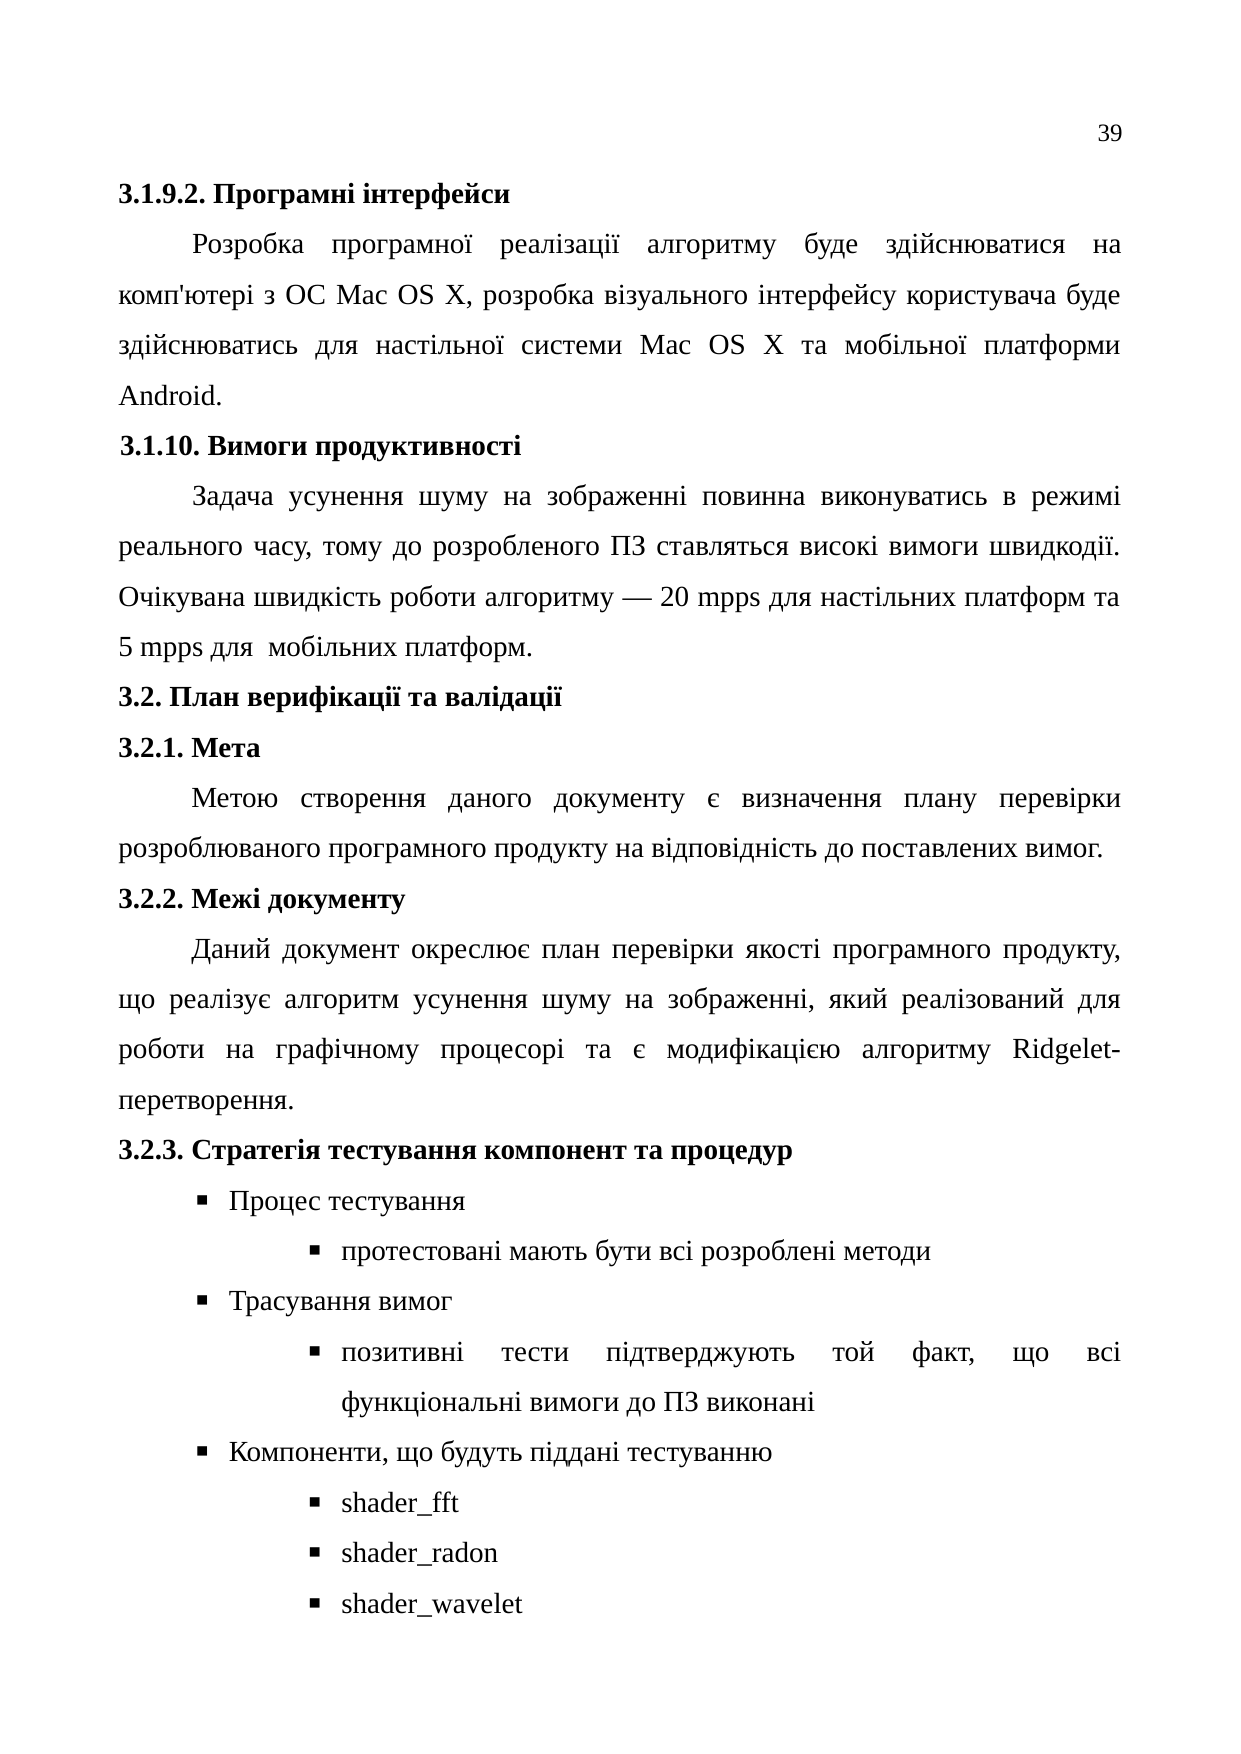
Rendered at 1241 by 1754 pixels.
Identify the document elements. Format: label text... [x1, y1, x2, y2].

subtitle 3.1.9.2. Програмні інтерфейси [118, 176, 1122, 210]
list Процес тестування [191, 1183, 1122, 1216]
subtitle 3.2. План верифікації та валідації [118, 679, 1122, 713]
text Розробка програмної реалізації алгоритму буде здійснюватися на комп'ютері з ОС Mac OS X, розробка візуального інтерфейсу користувача буде здійснюватись для настільної системи Mac OS X та мобільної платформи Android. [118, 227, 1122, 411]
list shader_radon [303, 1535, 1122, 1569]
text Задача усунення шуму на зображенні повинна виконуватись в режимі реального часу, тому до розробленого ПЗ ставляться високі вимоги швидкодії. Очікувана швидкість роботи алгоритму — 20 mpps для настільних платформ та 5 mpps для мобільних платформ. [118, 478, 1122, 663]
list Компоненти, що будуть піддані тестуванню [191, 1434, 1122, 1468]
text Даний документ окреслює план перевірки якості програмного продукту, що реалізує алгоритм усунення шуму на зображенні, який реалізований для роботи на графічному процесорі та є модифікацією алгоритму Ridgelet-перетворення. [118, 931, 1122, 1116]
subtitle 3.2.2. Межі документу [118, 881, 1122, 914]
subtitle 3.2.1. Мета [118, 730, 1122, 763]
list shader_fft [303, 1485, 1122, 1519]
text Метою створення даного документу є визначення плану перевірки розроблюваного програмного продукту на відповідність до поставлених вимог. [118, 780, 1122, 864]
list позитивні тести підтверджують той факт, що всі функціональні вимоги до ПЗ виконані [303, 1334, 1122, 1418]
list Трасування вимог [191, 1283, 1122, 1317]
list shader_wavelet [303, 1586, 1122, 1619]
subtitle 3.2.3. Стратегія тестування компонент та процедур [118, 1132, 1122, 1166]
subtitle 3.1.10. Вимоги продуктивності [120, 428, 1122, 461]
list протестовані мають бути всі розроблені методи [303, 1233, 1122, 1267]
